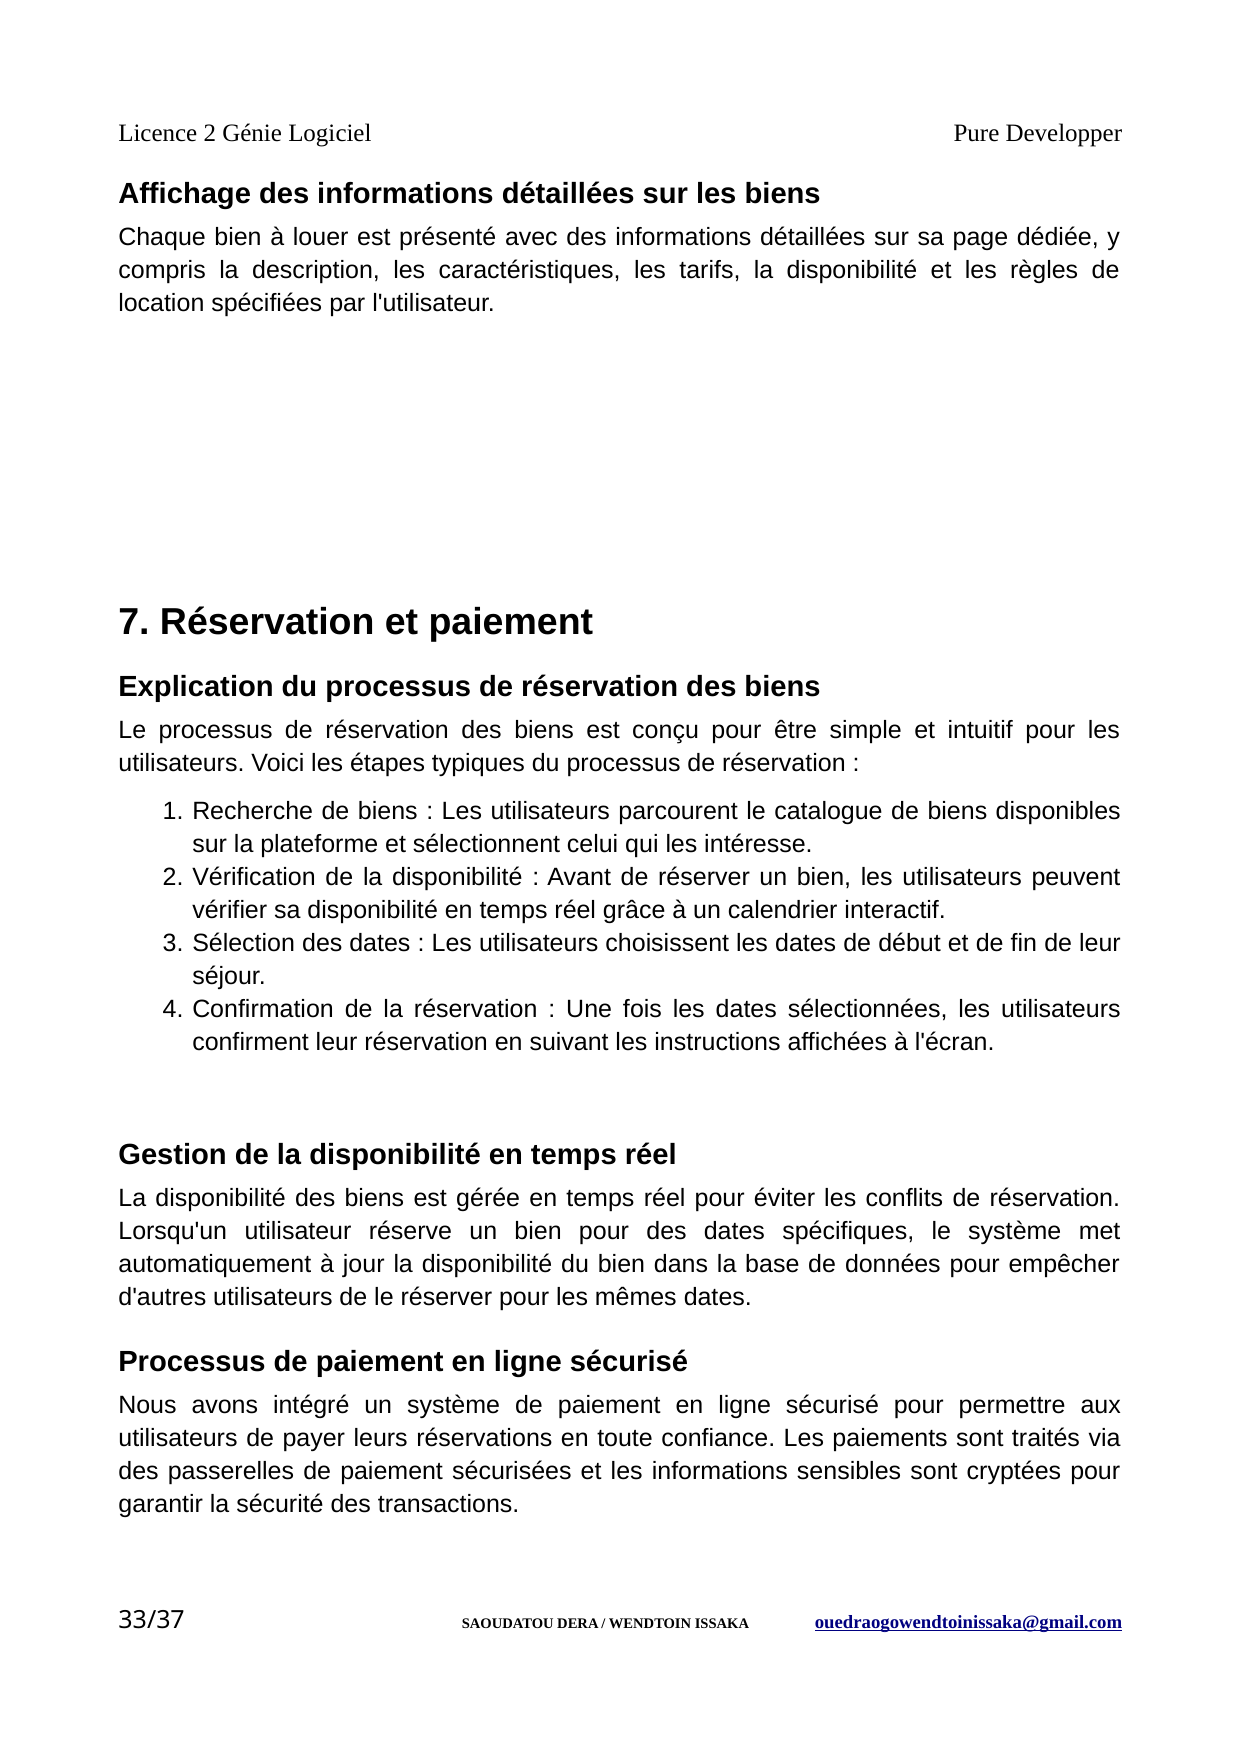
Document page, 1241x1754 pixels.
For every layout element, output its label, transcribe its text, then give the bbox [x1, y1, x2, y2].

subtitle 7. Réservation et paiement [118, 599, 1122, 642]
list Recherche de biens : Les utilisateurs parcourent le catalogue de biens disponibles sur la plateforme et sélectionnent celui qui les intéresse. [162, 796, 1122, 858]
text Le processus de réservation des biens est conçu pour être simple et intuitif pour les utilisateurs. Voici les étapes typiques du processus de réservation : [118, 715, 1122, 777]
text Chaque bien à louer est présenté avec des informations détaillées sur sa page dédiée, y compris la description, les caractéristiques, les tarifs, la disponibilité et les règles de location spécifiées par l'utilisateur. [118, 222, 1122, 317]
subtitle Processus de paiement en ligne sécurisé [118, 1344, 1122, 1378]
text La disponibilité des biens est gérée en temps réel pour éviter les conflits de réservation. Lorsqu'un utilisateur réserve un bien pour des dates spécifiques, le système met automatiquement à jour la disponibilité du bien dans la base de données pour empêcher d'autres utilisateurs de le réserver pour les mêmes dates. [118, 1183, 1122, 1311]
subtitle Gestion de la disponibilité en temps réel [118, 1137, 1122, 1170]
list Sélection des dates : Les utilisateurs choisissent les dates de début et de fin de leur séjour. [162, 928, 1122, 990]
subtitle Affichage des informations détaillées sur les biens [118, 176, 1122, 210]
subtitle Explication du processus de réservation des biens [118, 669, 1122, 703]
text Nous avons intégré un système de paiement en ligne sécurisé pour permettre aux utilisateurs de payer leurs réservations en toute confiance. Les paiements sont traités via des passerelles de paiement sécurisées et les informations sensibles sont cryptées pour garantir la sécurité des transactions. [118, 1390, 1122, 1518]
list Vérification de la disponibilité : Avant de réserver un bien, les utilisateurs peuvent vérifier sa disponibilité en temps réel grâce à un calendrier interactif. [162, 862, 1122, 924]
list Confirmation de la réservation : Une fois les dates sélectionnées, les utilisateurs confirment leur réservation en suivant les instructions affichées à l'écran. [162, 994, 1122, 1056]
